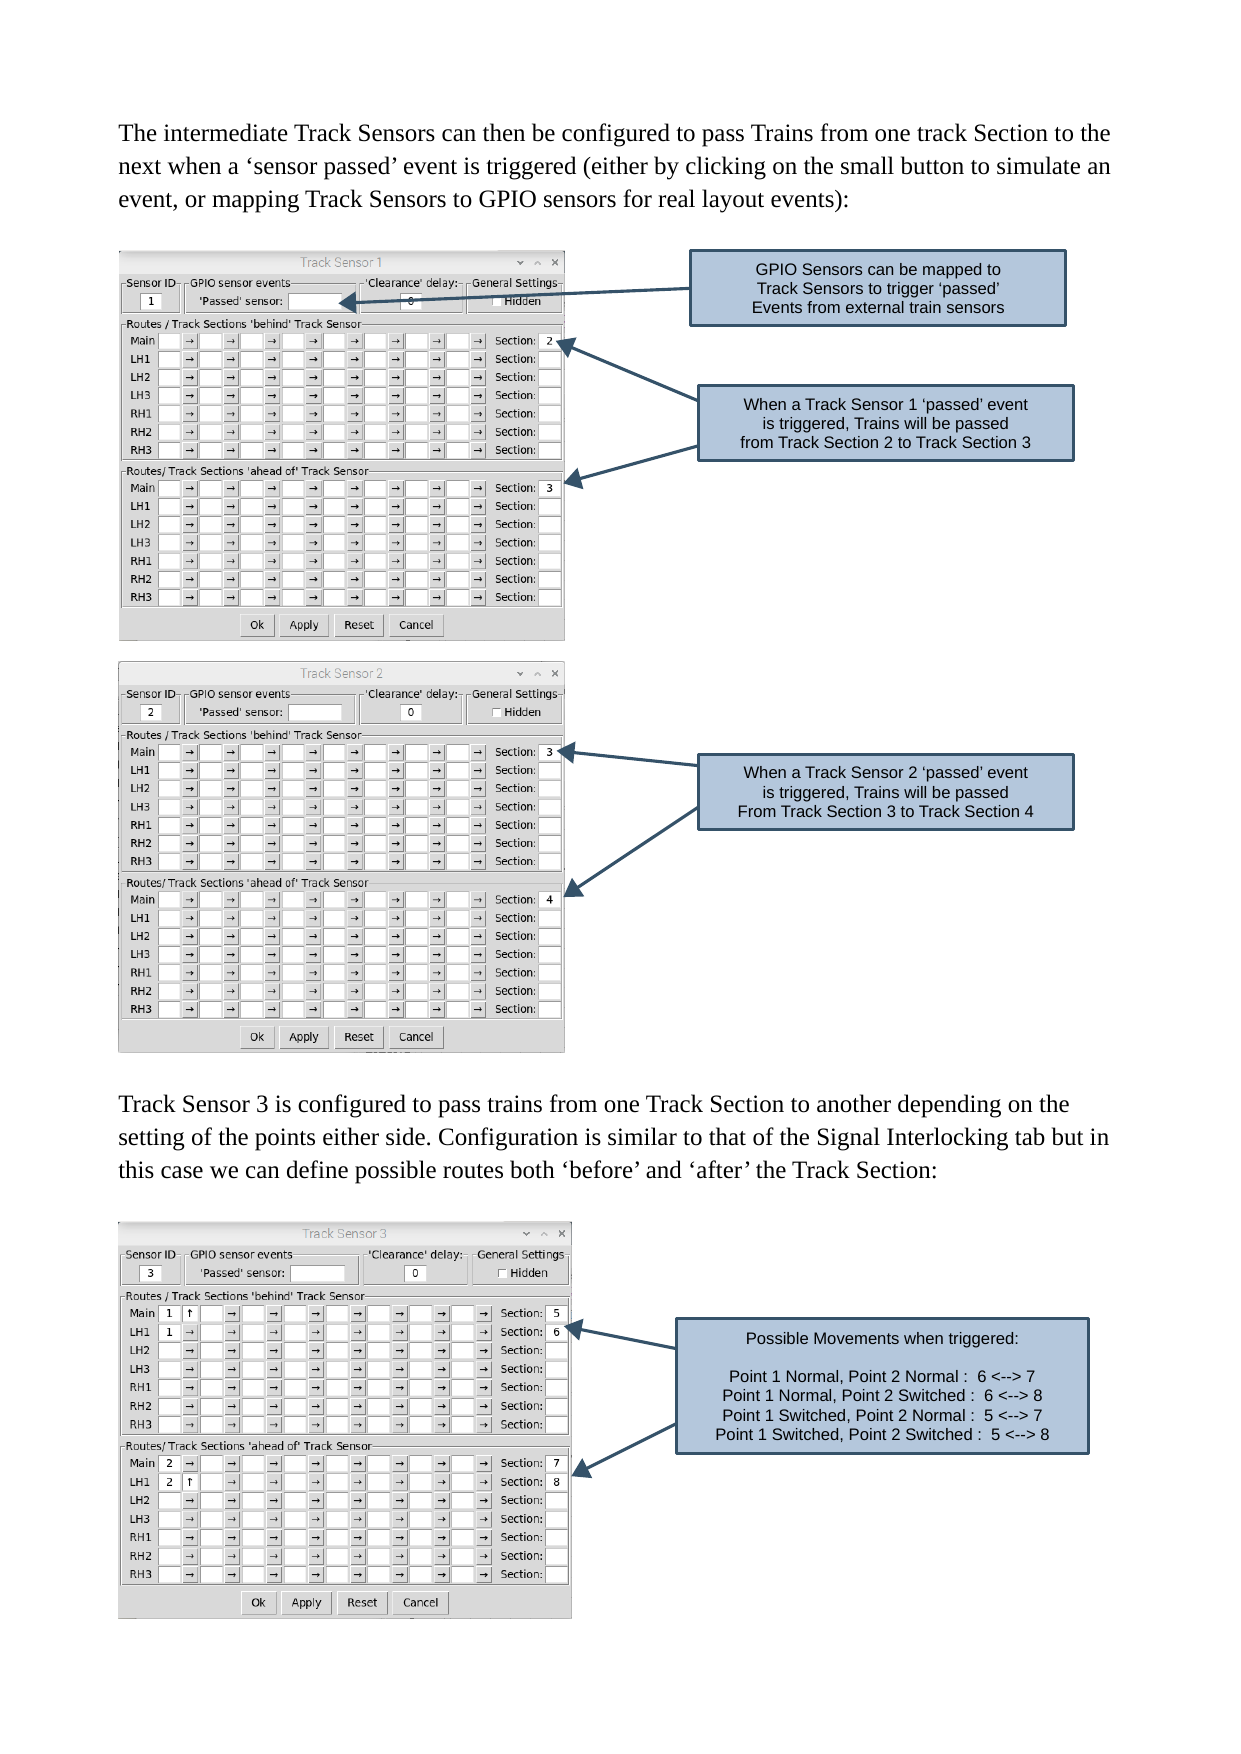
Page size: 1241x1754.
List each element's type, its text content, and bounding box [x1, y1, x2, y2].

picture [118, 661, 565, 1053]
picture [118, 1221, 572, 1619]
text Track Sensor 3 is configured to pass trains from one Track Section to another depending on the setting of the points either side. Configuration is similar to that of the Signal Interlocking tab but in this case we can define possible routes both ‘before’ and ‘after’ the Track Section: [118, 1089, 1122, 1183]
text The intermediate Track Sensors can then be configured to pass Trains from one track Section to the next when a ‘sensor passed’ event is triggered (either by clicking on the small button to simulate an event, or mapping Track Sensors to GPIO sensors for real layout events): [118, 118, 1122, 213]
picture [119, 250, 565, 641]
